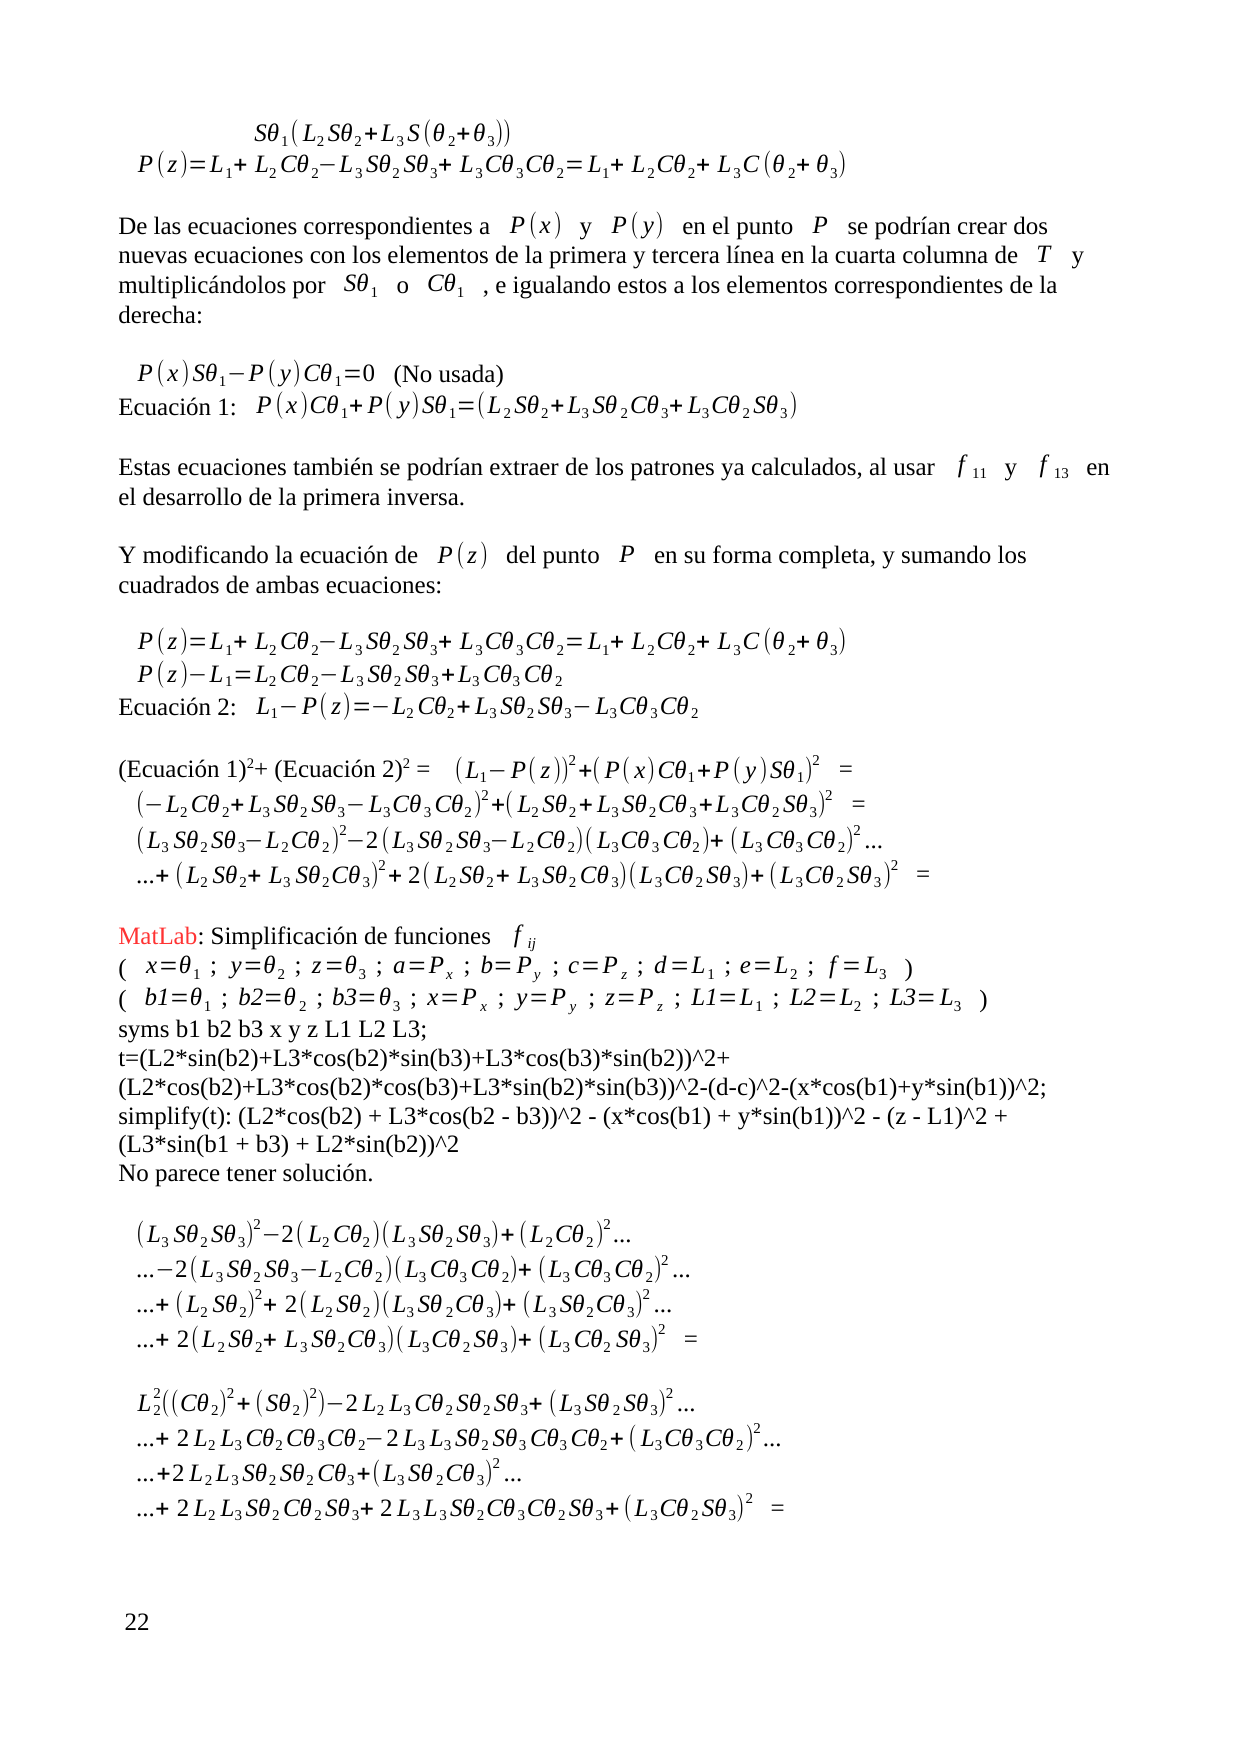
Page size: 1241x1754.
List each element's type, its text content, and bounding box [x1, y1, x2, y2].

text = [118, 786, 1122, 821]
text Y modificando la ecuación dedel puntoen su forma completa, y sumando los cuadrados de ambas ecuaciones: [118, 540, 1122, 598]
text () [118, 983, 1122, 1014]
text = [118, 1286, 1122, 1356]
text Estas ecuaciones también se podrían extraer de los patrones ya calculados, al usaryen el desarrollo de la primera inversa. [118, 451, 1122, 511]
text (Ecuación 1)2+ (Ecuación 2)2 = = [118, 751, 1122, 786]
text t=(L2*sin(b2)+L3*cos(b2)*sin(b3)+L3*cos(b3)*sin(b2))^2+(L2*cos(b2)+L3*cos(b2)*cos(b3)+L3*sin(b2)*sin(b3))^2-(d-c)^2-(x*cos(b1)+y*sin(b1))^2; [118, 1043, 1122, 1101]
text Ecuación 1: [118, 390, 1122, 422]
text simplify(t): (L2*cos(b2) + L3*cos(b2 - b3))^2 - (x*cos(b1) + y*sin(b1))^2 - (z - L1)^2 + (L3*sin(b1 + b3) + L2*sin(b2))^2 [118, 1101, 1122, 1158]
text No parece tener solución. [118, 1158, 1122, 1187]
text De las ecuaciones correspondientes ayen el puntose podrían crear dos nuevas ecuaciones con los elementos de la primera y tercera línea en la cuarta columna dey multiplicándolos poro, e igualando estos a los elementos correspondientes de la derecha: [118, 210, 1122, 329]
text () [118, 952, 1122, 983]
text = [118, 856, 1122, 891]
text = [118, 1489, 1122, 1524]
text Ecuación 2: [118, 691, 1122, 723]
text syms b1 b2 b3 x y z L1 L2 L3; [118, 1014, 1122, 1043]
text MatLab: Simplificación de funciones [118, 920, 1122, 952]
text (No usada) [118, 358, 1122, 390]
